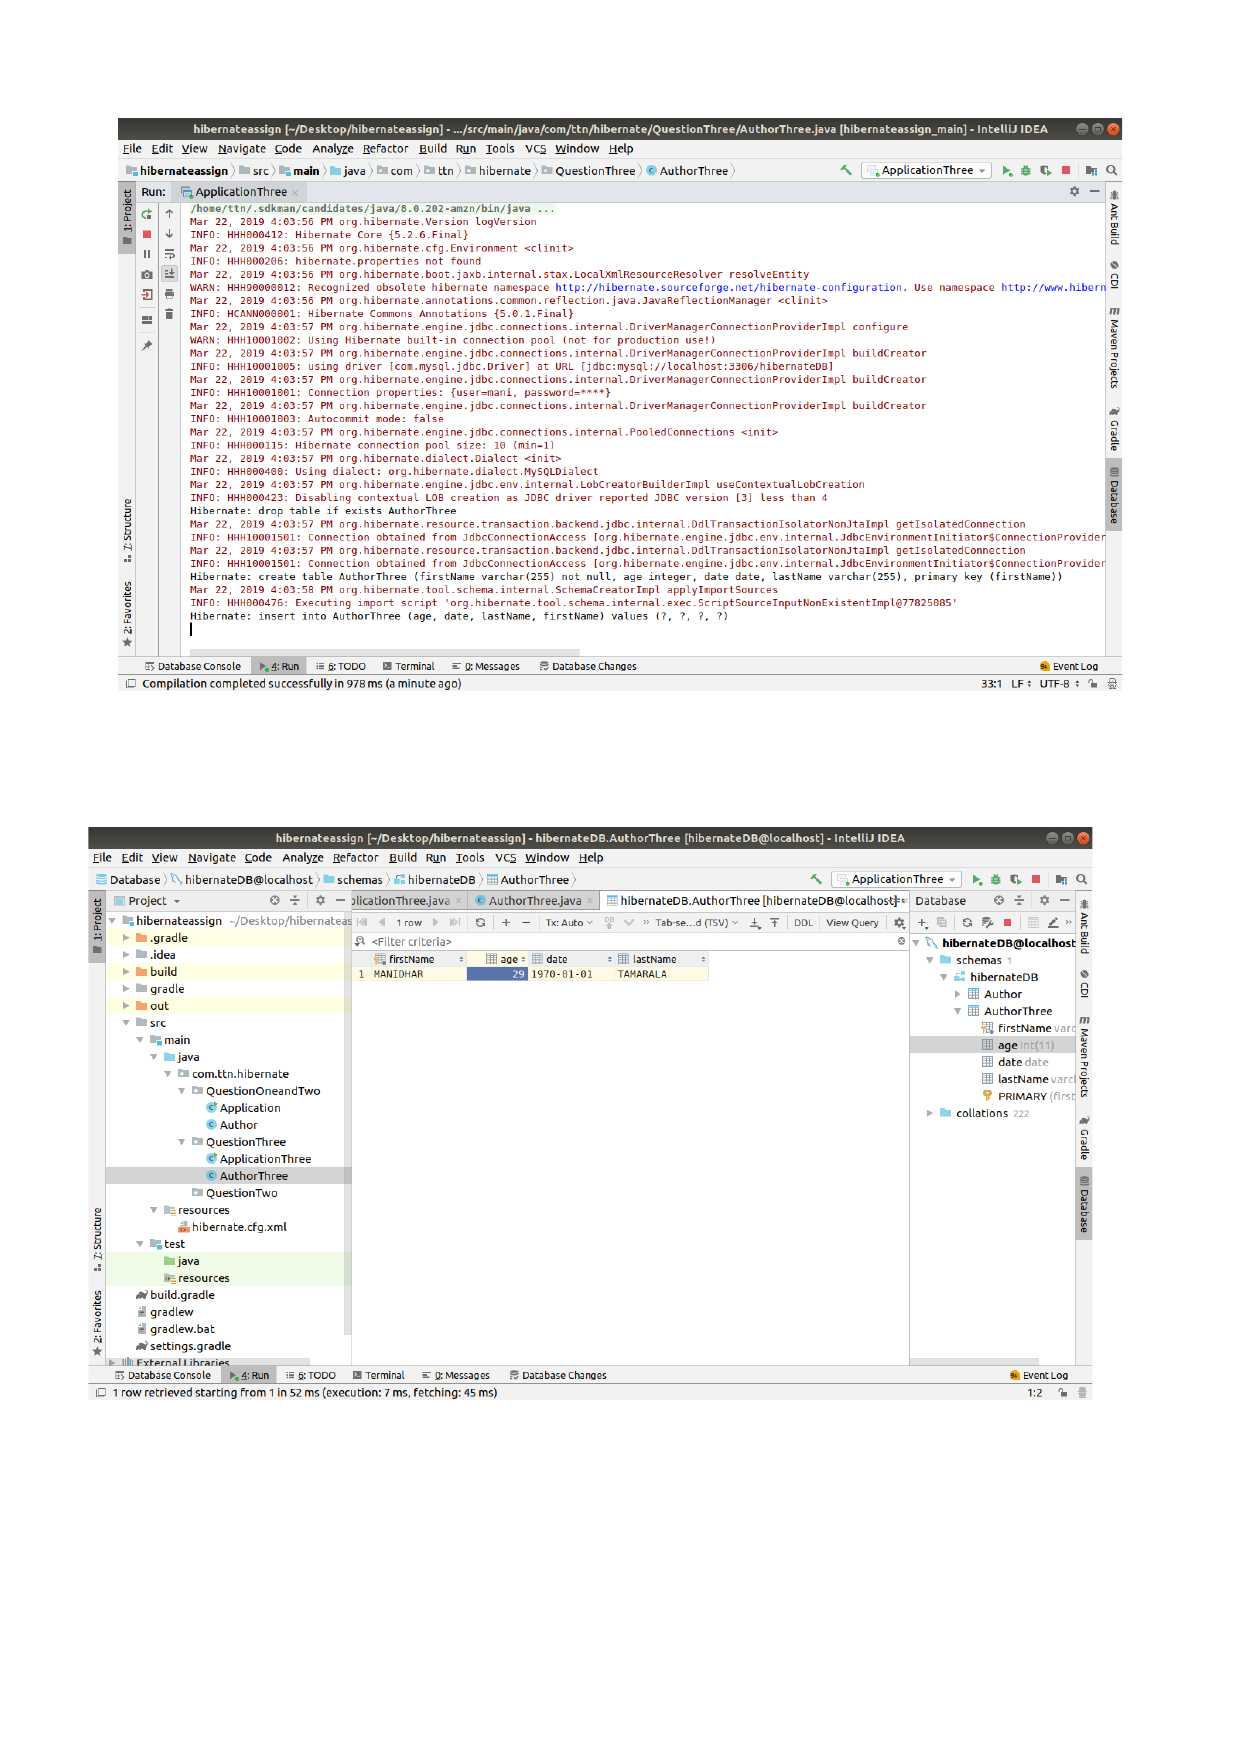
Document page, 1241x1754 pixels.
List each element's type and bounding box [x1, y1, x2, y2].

picture [88, 827, 1093, 1400]
picture [118, 118, 1123, 691]
